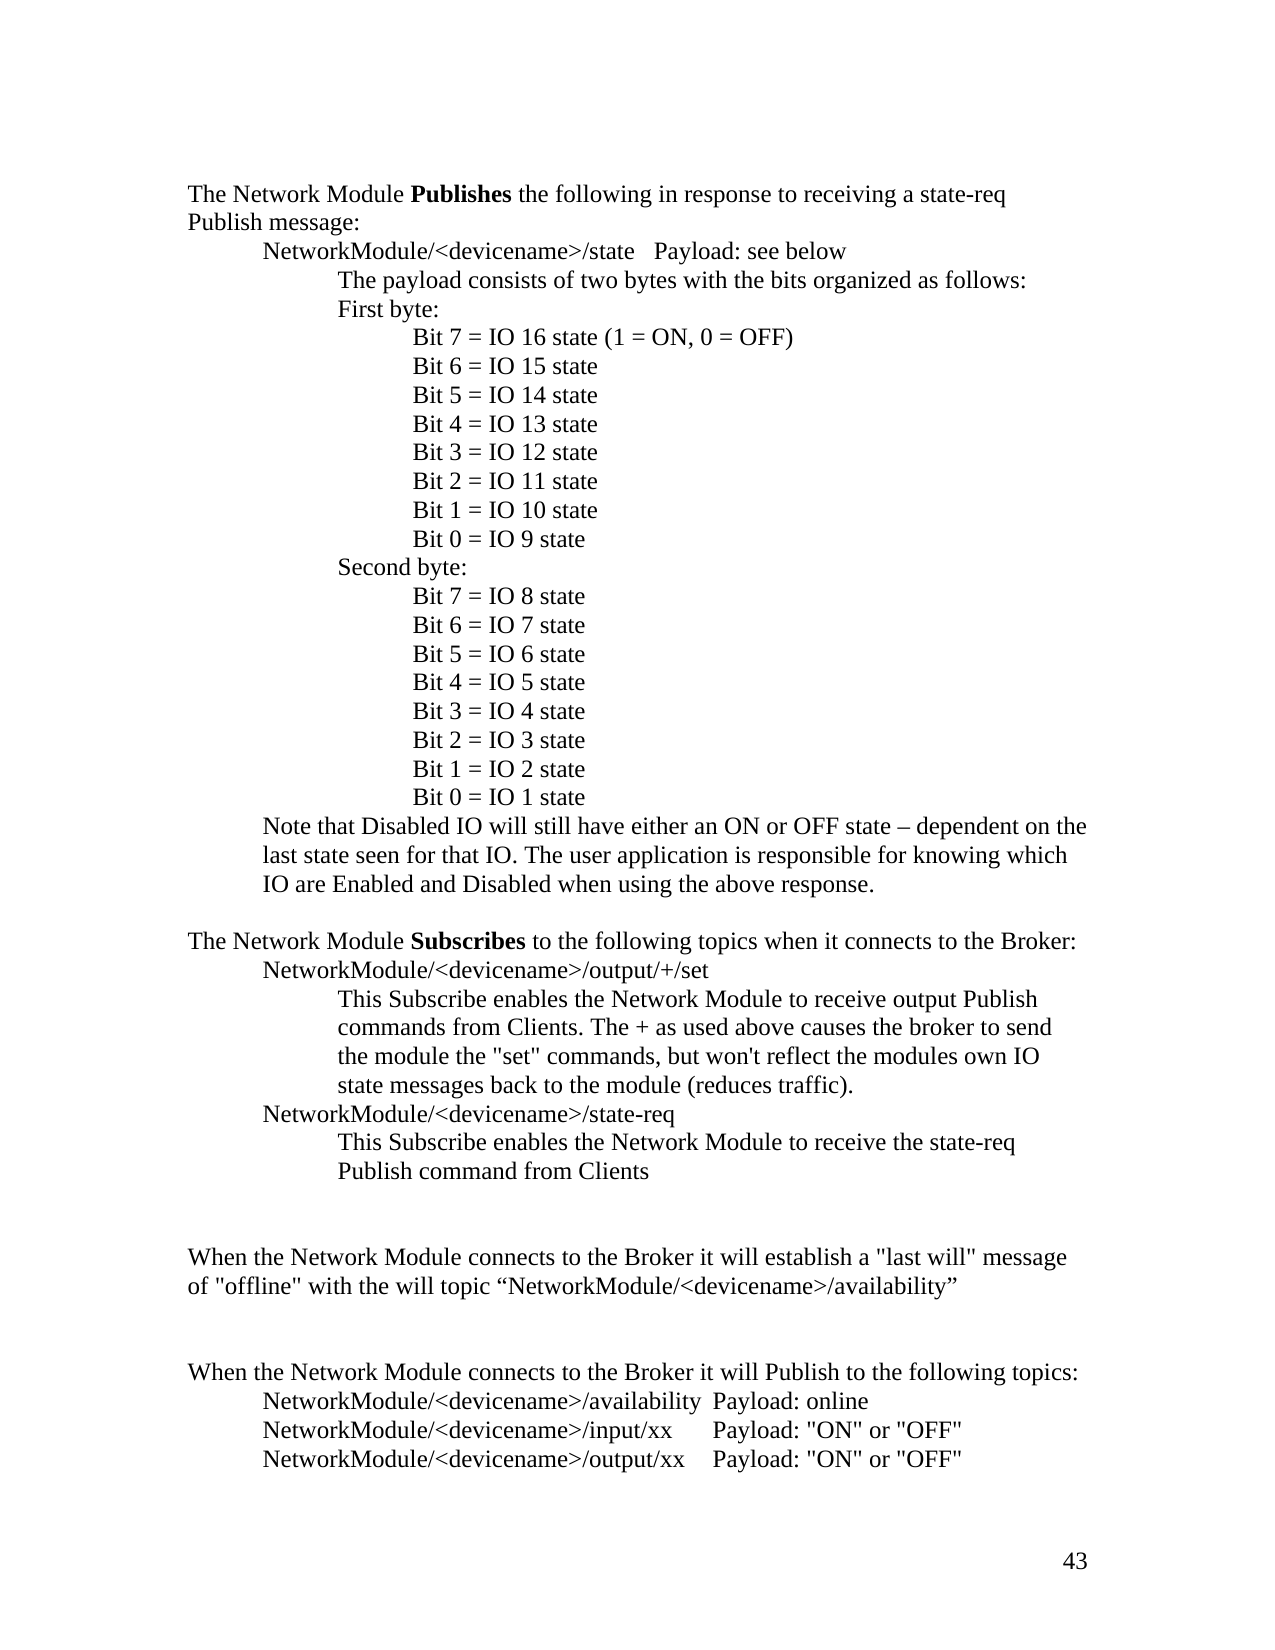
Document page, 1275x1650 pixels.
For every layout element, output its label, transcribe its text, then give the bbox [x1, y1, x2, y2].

text Bit 5 = IO 6 state [412, 639, 1087, 667]
text This Subscribe enables the Network Module to receive output Publish commands from Clients. The + as used above causes the broker to send the module the "set" commands, but won't reflect the modules own IO state messages back to the module (reduces traffic). [337, 984, 1087, 1099]
text Publish message: [187, 207, 1087, 236]
text Bit 1 = IO 2 state [412, 754, 1087, 782]
text The payload consists of two bytes with the bits organized as follows: [337, 265, 1087, 294]
text Bit 3 = IO 12 state [412, 437, 1087, 466]
text Bit 7 = IO 16 state (1 = ON, 0 = OFF) [412, 322, 1087, 351]
text NetworkModule/<devicename>/output/+/set [262, 955, 1087, 984]
text Note that Disabled IO will still have either an ON or OFF state – dependent on the last state seen for that IO. The user application is responsible for knowing which IO are Enabled and Disabled when using the above response. [262, 811, 1087, 897]
text When the Network Module connects to the Broker it will Publish to the following topics: [187, 1357, 1087, 1386]
text Bit 1 = IO 10 state [412, 495, 1087, 524]
text NetworkModule/<devicename>/availability Payload: online [262, 1386, 1087, 1415]
text Bit 2 = IO 11 state [412, 466, 1087, 495]
text Bit 7 = IO 8 state [412, 581, 1087, 610]
text Bit 3 = IO 4 state [412, 696, 1087, 725]
text NetworkModule/<devicename>/input/xx Payload: "ON" or "OFF" [262, 1415, 1087, 1444]
text Bit 4 = IO 5 state [412, 667, 1087, 696]
text Bit 6 = IO 15 state [412, 351, 1087, 380]
text The Network Module Publishes the following in response to receiving a state-req [187, 179, 1087, 207]
text Bit 4 = IO 13 state [412, 409, 1087, 437]
text First byte: [337, 294, 1087, 322]
text NetworkModule/<devicename>/state Payload: see below [262, 236, 1087, 265]
text NetworkModule/<devicename>/output/xx Payload: "ON" or "OFF" [262, 1444, 1087, 1472]
text Bit 0 = IO 1 state [412, 782, 1087, 811]
text This Subscribe enables the Network Module to receive the state-req Publish command from Clients [337, 1127, 1087, 1185]
text Bit 5 = IO 14 state [412, 380, 1087, 409]
text Bit 6 = IO 7 state [412, 610, 1087, 639]
text Bit 0 = IO 9 state [412, 524, 1087, 552]
text The Network Module Subscribes to the following topics when it connects to the Broker: [187, 926, 1087, 955]
text Second byte: [337, 552, 1087, 581]
text Bit 2 = IO 3 state [412, 725, 1087, 754]
text When the Network Module connects to the Broker it will establish a "last will" message of "offline" with the will topic “NetworkModule/<devicename>/availability” [187, 1242, 1087, 1300]
text NetworkModule/<devicename>/state-req [262, 1099, 1087, 1127]
